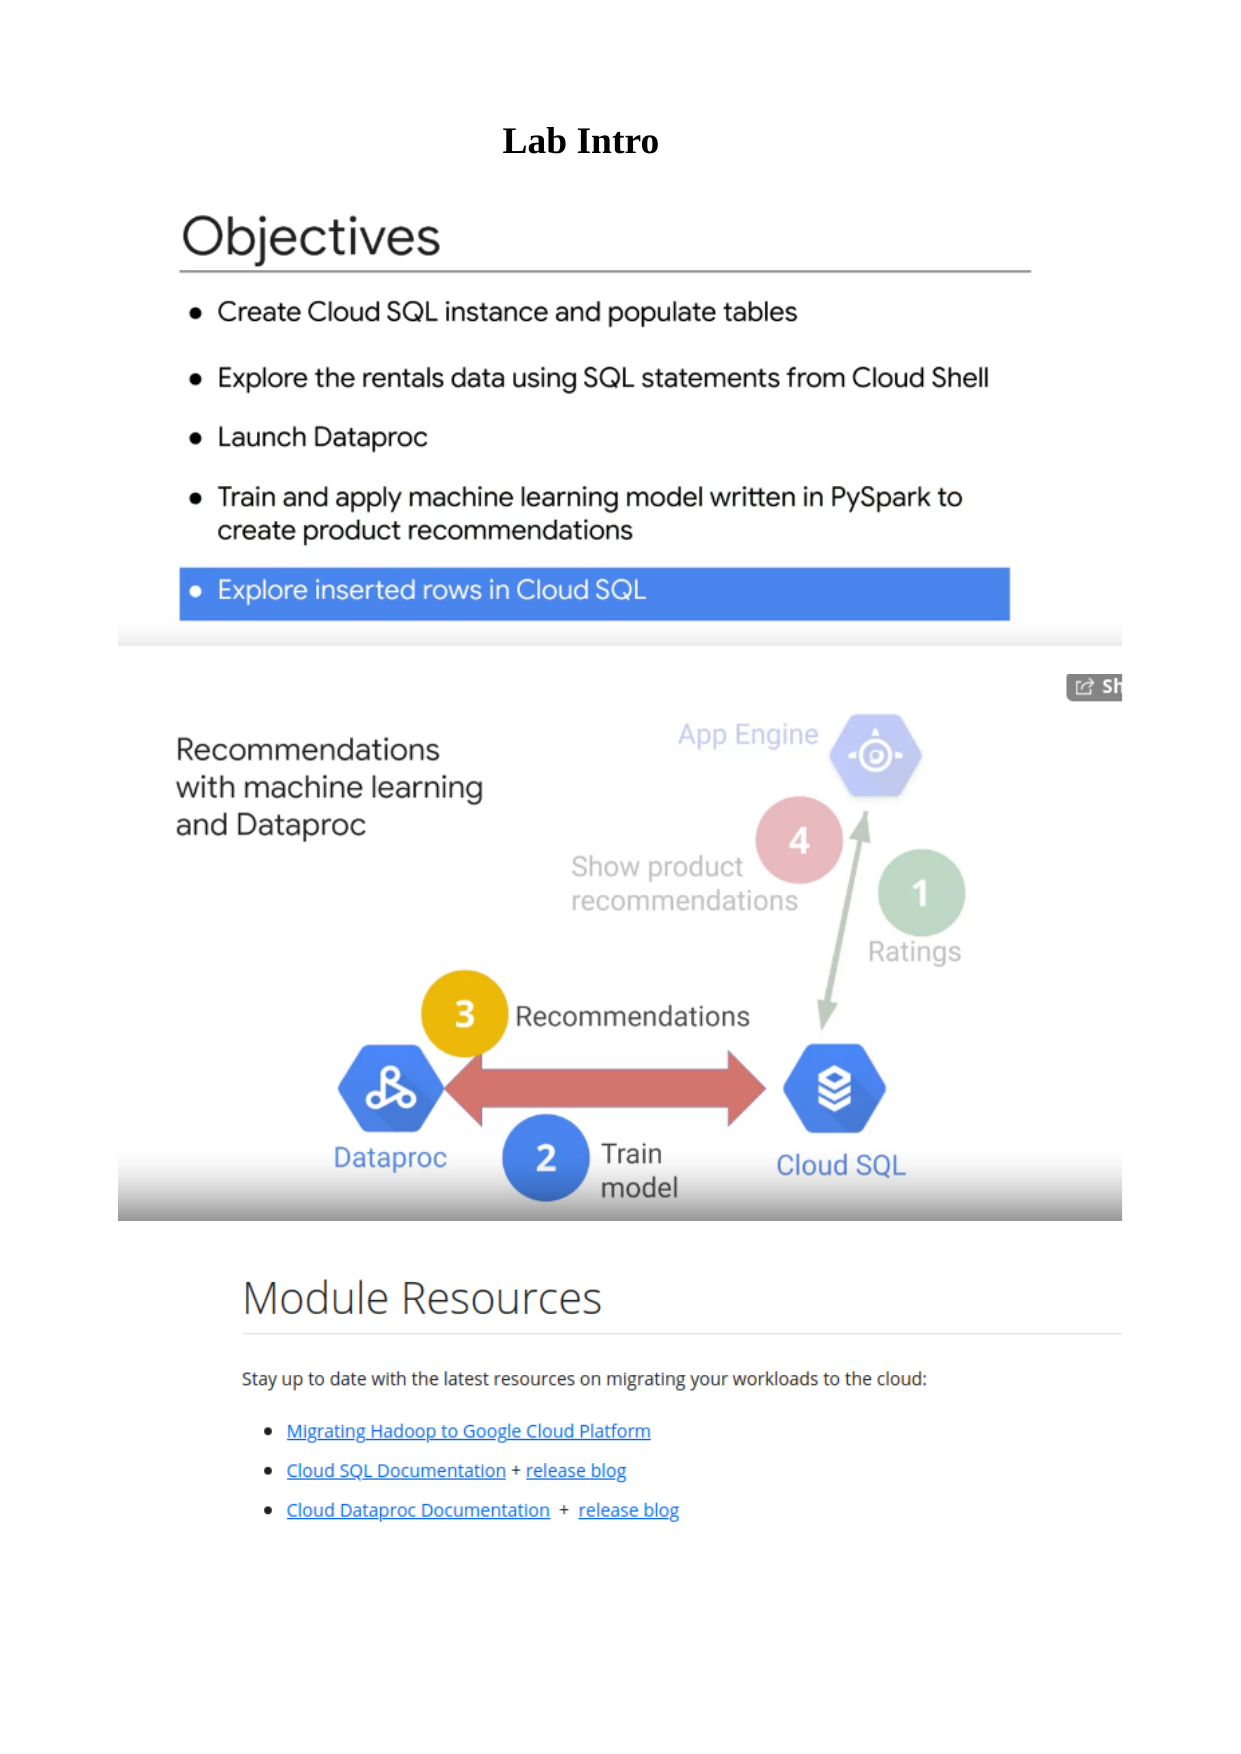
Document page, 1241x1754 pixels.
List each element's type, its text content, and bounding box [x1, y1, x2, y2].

picture [118, 674, 1123, 1221]
picture [118, 1249, 1123, 1550]
picture [118, 202, 1123, 646]
subtitle Lab Intro [118, 118, 1122, 161]
